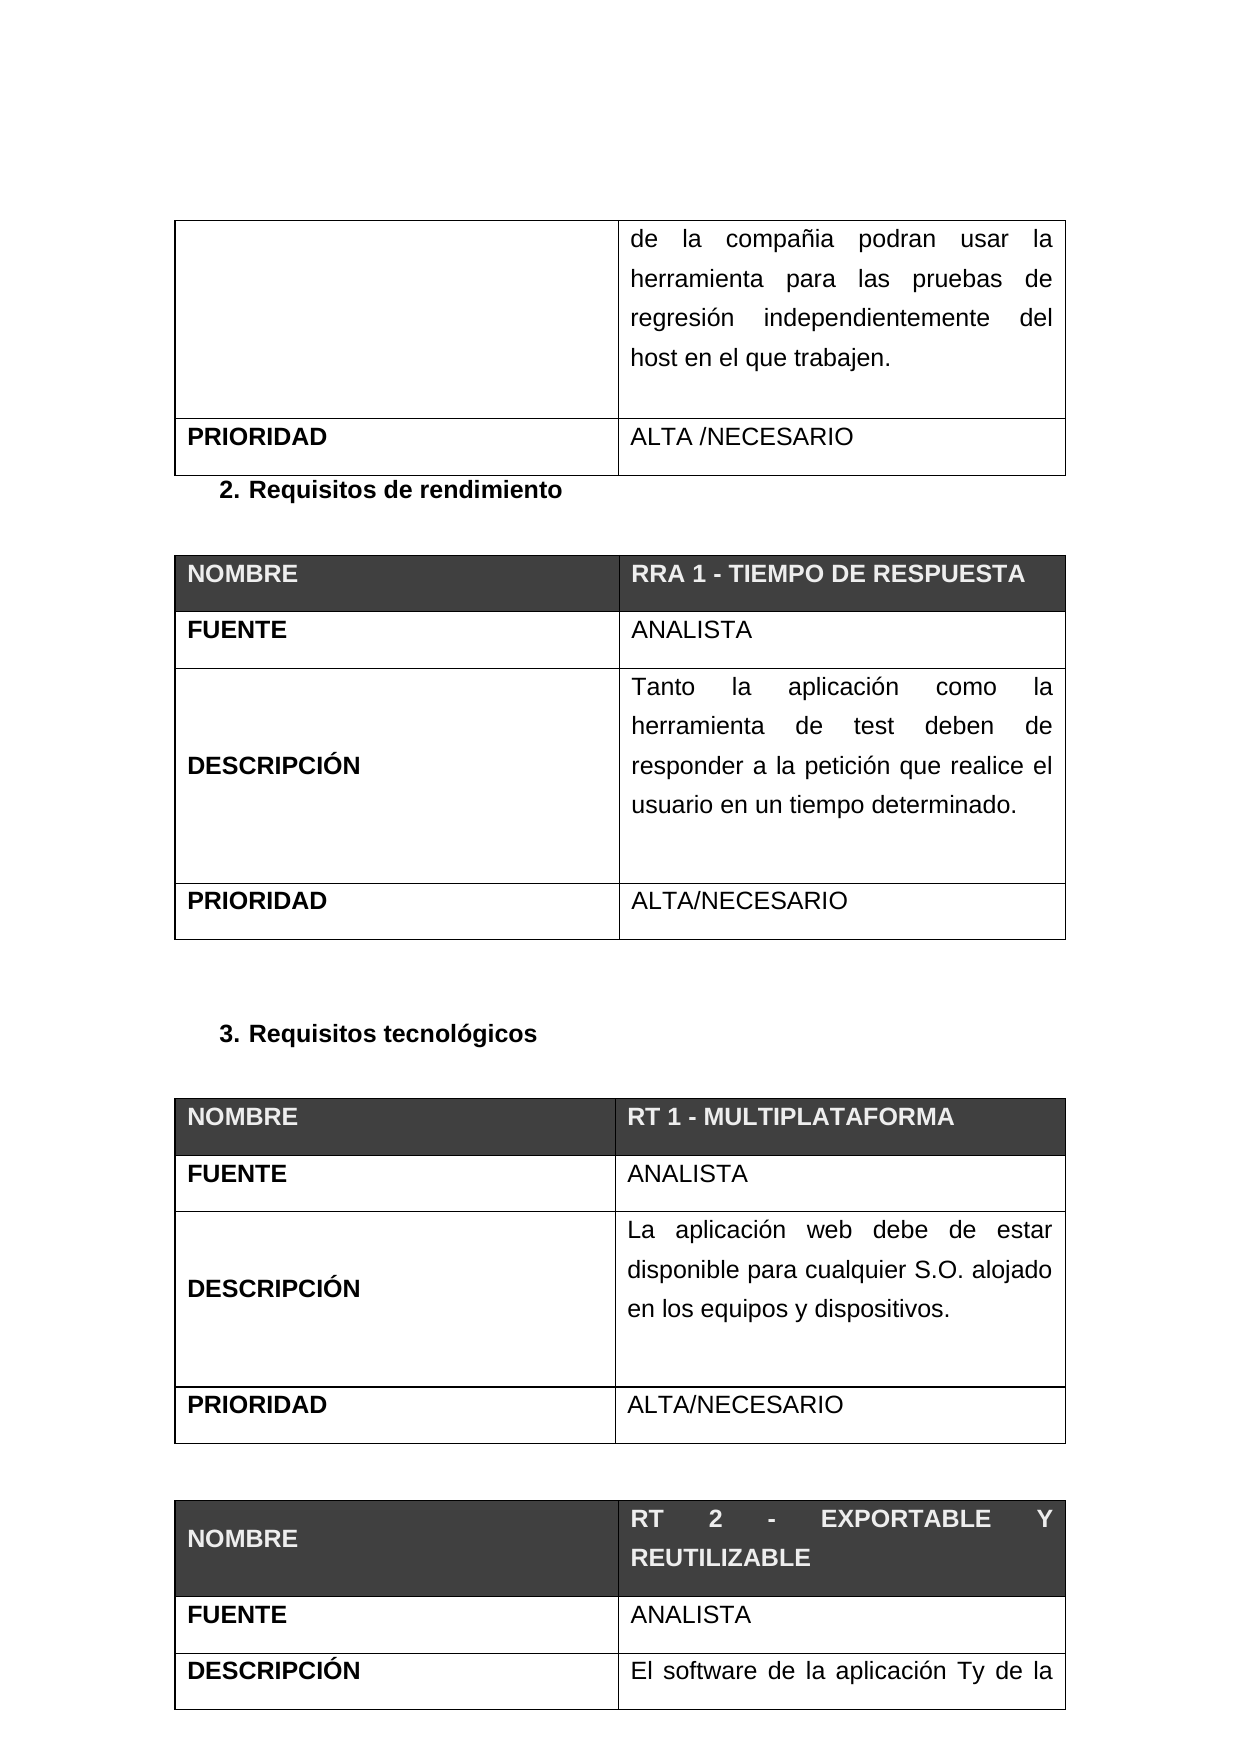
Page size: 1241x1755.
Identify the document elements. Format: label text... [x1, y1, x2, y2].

table_cell DESCRIPCIÓN [176, 669, 619, 882]
table_cell ANALISTA [620, 612, 1065, 668]
table_cell de la compañia podran usar la herramienta para las pruebas de regresión independientemente del host en el que trabajen. [619, 221, 1065, 418]
table_header NOMBRE [176, 1099, 615, 1155]
table_cell La aplicación web debe de estar disponible para cualquier S.O. alojado en los equipos y dispositivos. [616, 1212, 1065, 1386]
table_cell [176, 221, 618, 418]
table_cell ALTA /NECESARIO [619, 419, 1065, 474]
list Requisitos tecnológicos [219, 1019, 1065, 1048]
table_cell ANALISTA [619, 1597, 1065, 1652]
table_cell PRIORIDAD [176, 884, 619, 939]
table_cell DESCRIPCIÓN [176, 1654, 618, 1709]
table_cell FUENTE [176, 1156, 615, 1211]
table_cell PRIORIDAD [176, 1388, 615, 1443]
table_cell ANALISTA [616, 1156, 1065, 1211]
table_cell ALTA/NECESARIO [620, 884, 1065, 939]
table_cell FUENTE [176, 612, 619, 668]
table_cell PRIORIDAD [176, 419, 618, 474]
table_cell ALTA/NECESARIO [616, 1388, 1065, 1443]
table_header RT 2 - EXPORTABLE Y REUTILIZABLE [619, 1501, 1065, 1596]
table_header RT 1 - MULTIPLATAFORMA [616, 1099, 1065, 1155]
table_header RRA 1 - TIEMPO DE RESPUESTA [620, 556, 1065, 611]
table_cell El software de la aplicación Ty de la [619, 1654, 1065, 1709]
table_header NOMBRE [176, 556, 619, 611]
table_header NOMBRE [176, 1501, 618, 1596]
table_cell DESCRIPCIÓN [176, 1212, 615, 1386]
list Requisitos de rendimiento [219, 476, 1065, 504]
table_cell Tanto la aplicación como la herramienta de test deben de responder a la petición que realice el usuario en un tiempo determinado. [620, 669, 1065, 882]
table_cell FUENTE [176, 1597, 618, 1652]
